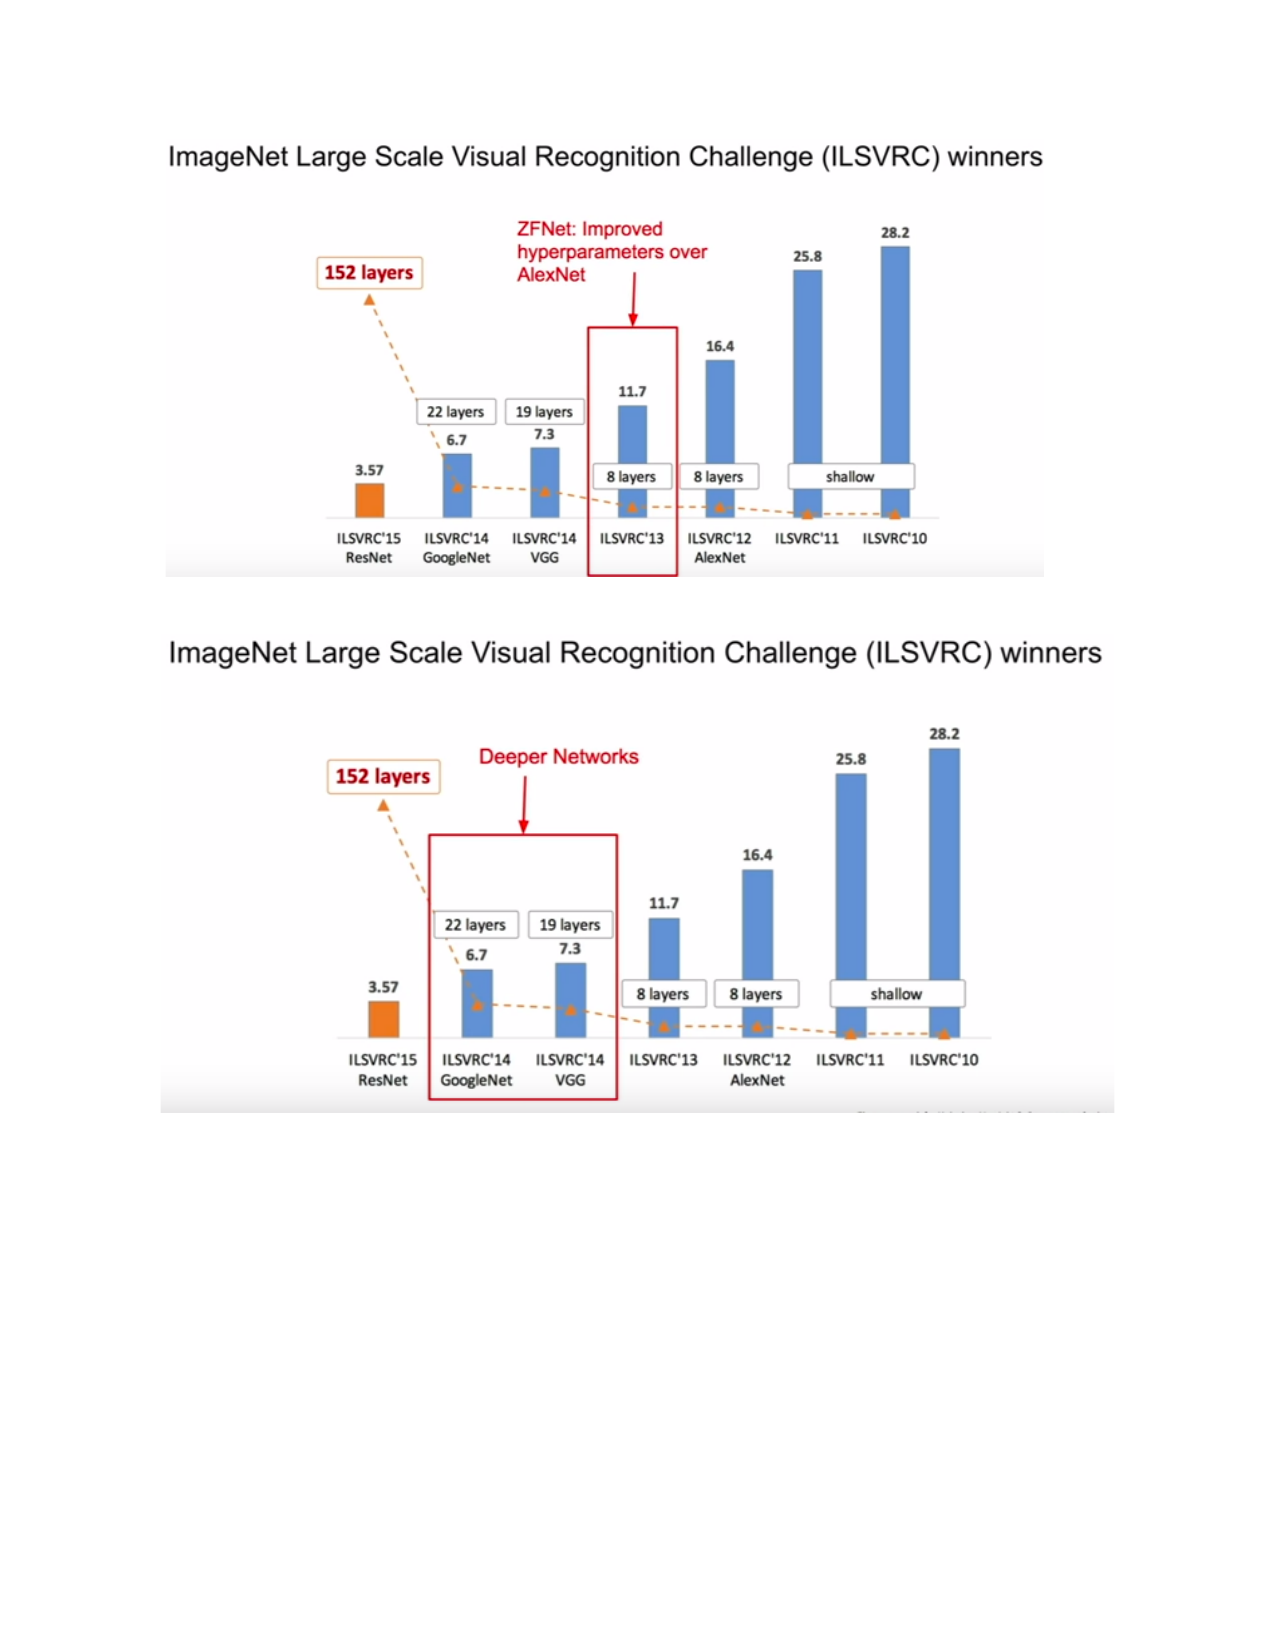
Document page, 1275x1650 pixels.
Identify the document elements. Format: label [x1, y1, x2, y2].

picture [165, 139, 1044, 577]
picture [160, 634, 1115, 1113]
